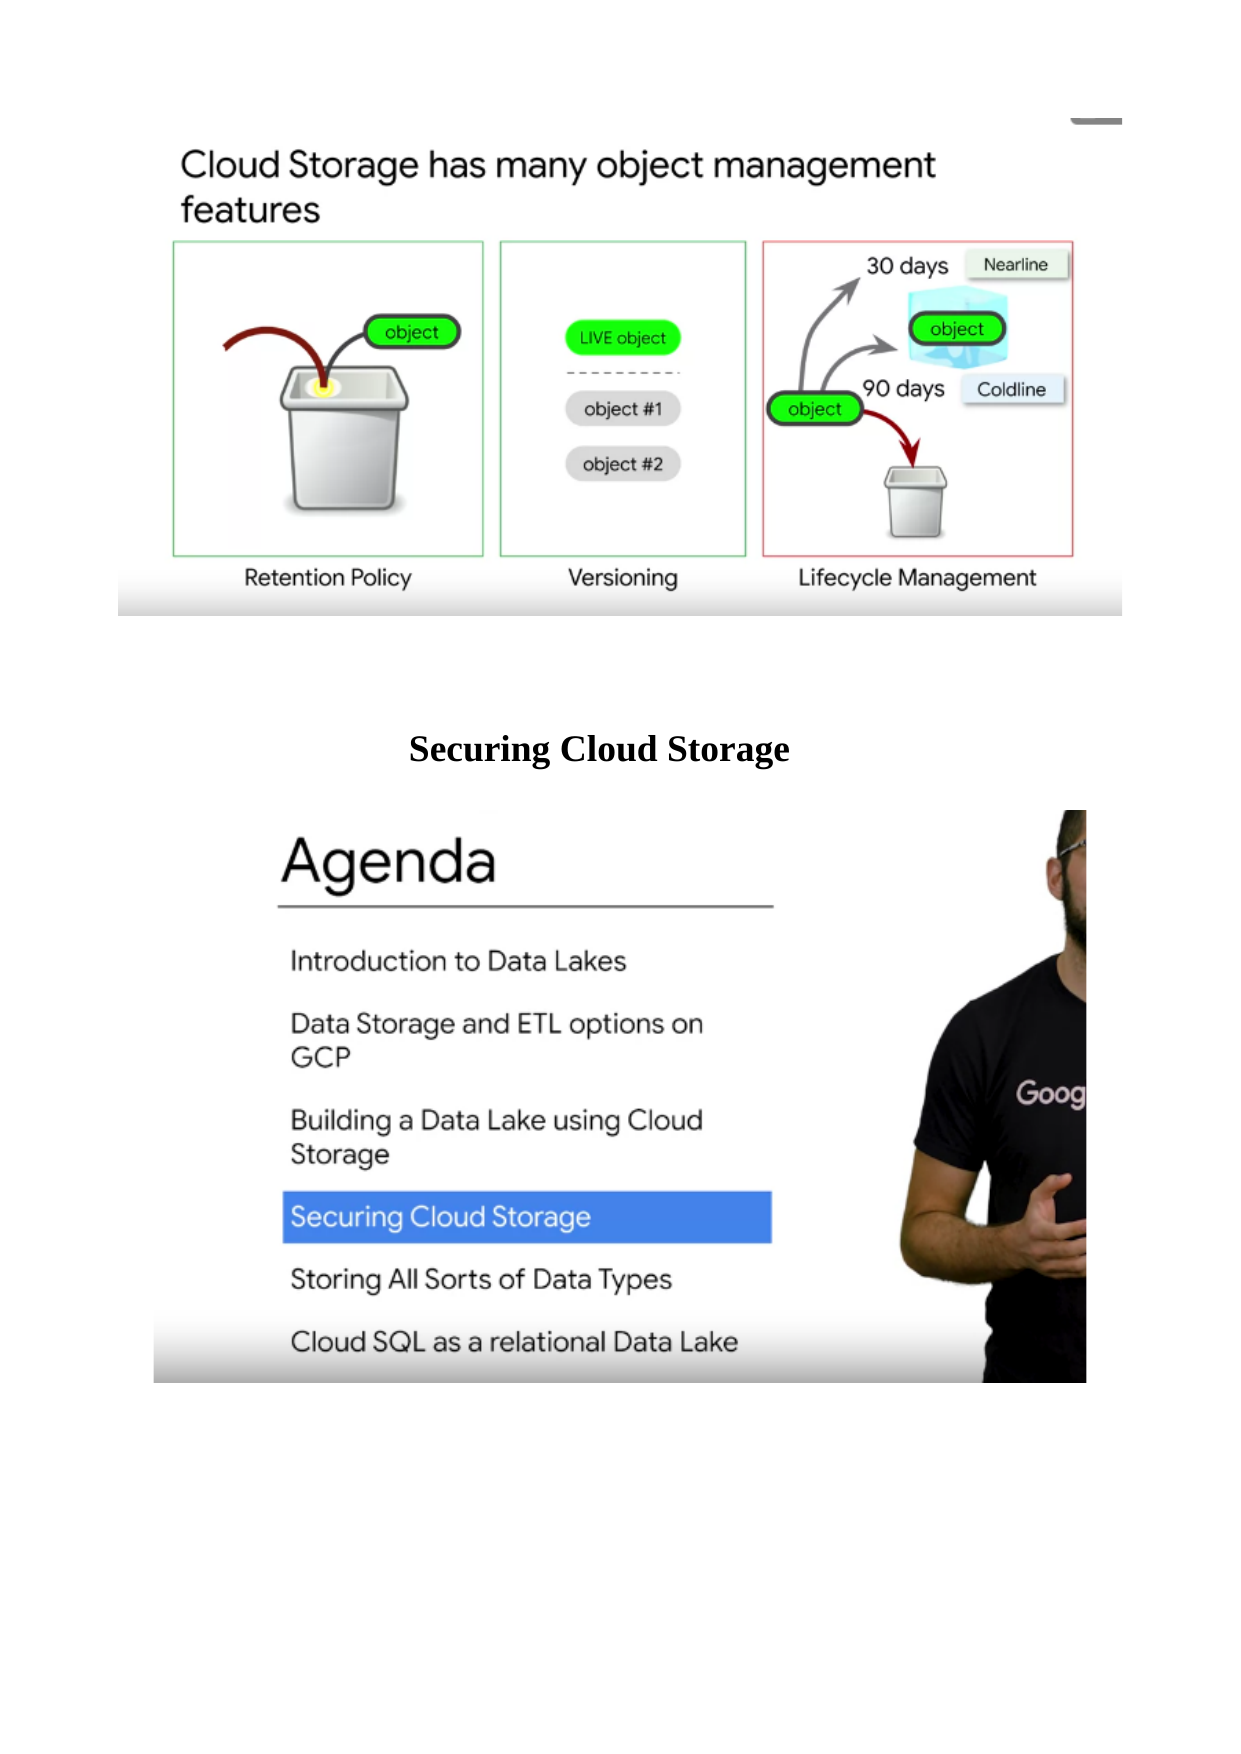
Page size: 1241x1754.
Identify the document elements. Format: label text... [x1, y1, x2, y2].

picture [153, 810, 1087, 1383]
picture [118, 118, 1123, 616]
subtitle Securing Cloud Storage [118, 726, 1122, 769]
